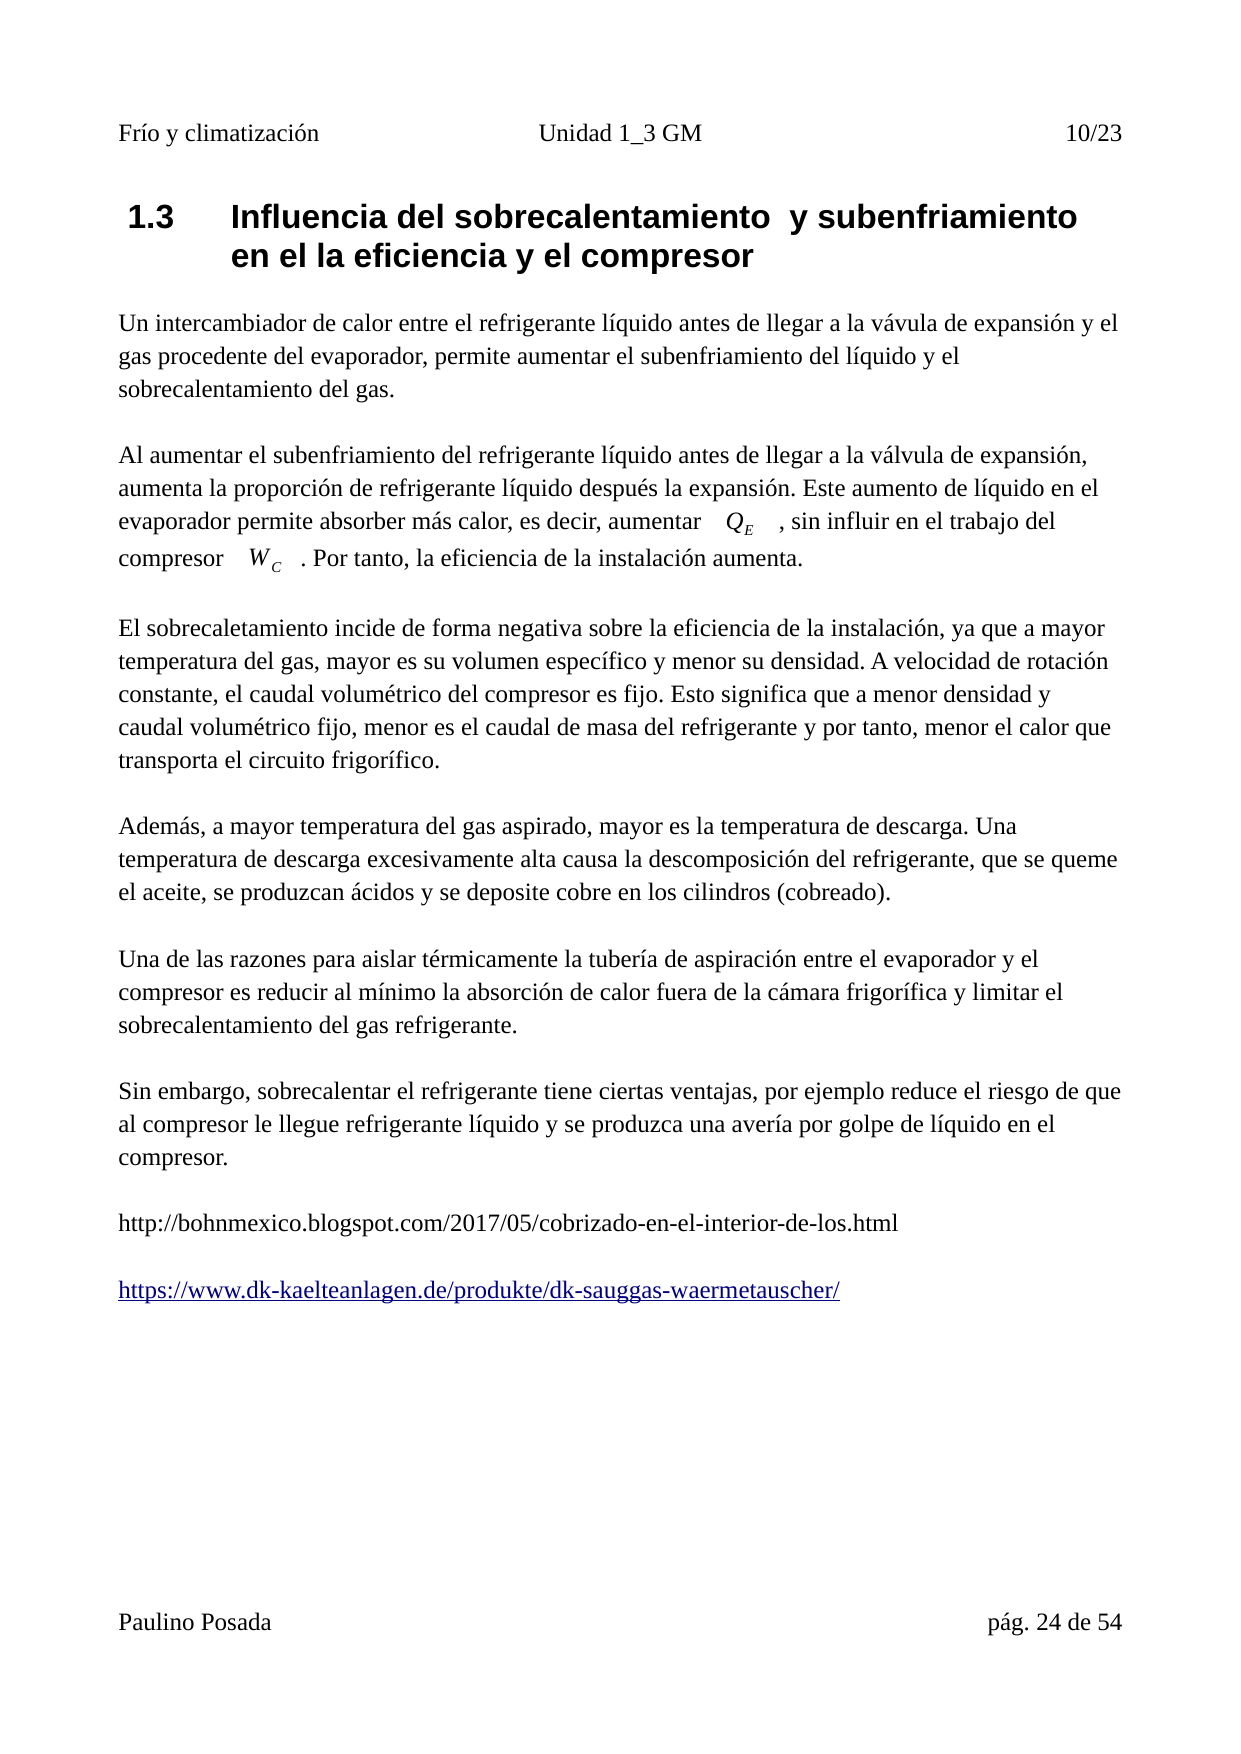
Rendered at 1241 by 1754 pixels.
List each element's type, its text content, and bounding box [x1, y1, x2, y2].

text Al aumentar el subenfriamiento del refrigerante líquido antes de llegar a la válvula de expansión, aumenta la proporción de refrigerante líquido después la expansión. Este aumento de líquido en el evaporador permite absorber más calor, es decir, aumentar , sin influir en el trabajo del compresor . Por tanto, la eficiencia de la instalación aumenta. [118, 440, 1122, 575]
text Sin embargo, sobrecalentar el refrigerante tiene ciertas ventajas, por ejemplo reduce el riesgo de que al compresor le llegue refrigerante líquido y se produzca una avería por golpe de líquido en el compresor. [118, 1076, 1122, 1171]
text El sobrecaletamiento incide de forma negativa sobre la eficiencia de la instalación, ya que a mayor temperatura del gas, mayor es su volumen específico y menor su densidad. A velocidad de rotación constante, el caudal volumétrico del compresor es fijo. Esto significa que a menor densidad y caudal volumétrico fijo, menor es el caudal de masa del refrigerante y por tanto, menor el calor que transporta el circuito frigorífico. [118, 613, 1122, 774]
text Además, a mayor temperatura del gas aspirado, mayor es la temperatura de descarga. Una temperatura de descarga excesivamente alta causa la descomposición del refrigerante, que se queme el aceite, se produzcan ácidos y se deposite cobre en los cilindros (cobreado). [118, 811, 1122, 906]
text Un intercambiador de calor entre el refrigerante líquido antes de llegar a la vávula de expansión y el gas procedente del evaporador, permite aumentar el subenfriamiento del líquido y el sobrecalentamiento del gas. [118, 308, 1122, 403]
text http://bohnmexico.blogspot.com/2017/05/cobrizado-en-el-interior-de-los.html [118, 1208, 1122, 1237]
subtitle Influencia del sobrecalentamiento y subenfriamiento en el la eficiencia y el compresor [118, 197, 1122, 274]
text https://www.dk-kaelteanlagen.de/produkte/dk-sauggas-waermetauscher/ [118, 1275, 1122, 1304]
text Una de las razones para aislar térmicamente la tubería de aspiración entre el evaporador y el compresor es reducir al mínimo la absorción de calor fuera de la cámara frigorífica y limitar el sobrecalentamiento del gas refrigerante. [118, 944, 1122, 1038]
